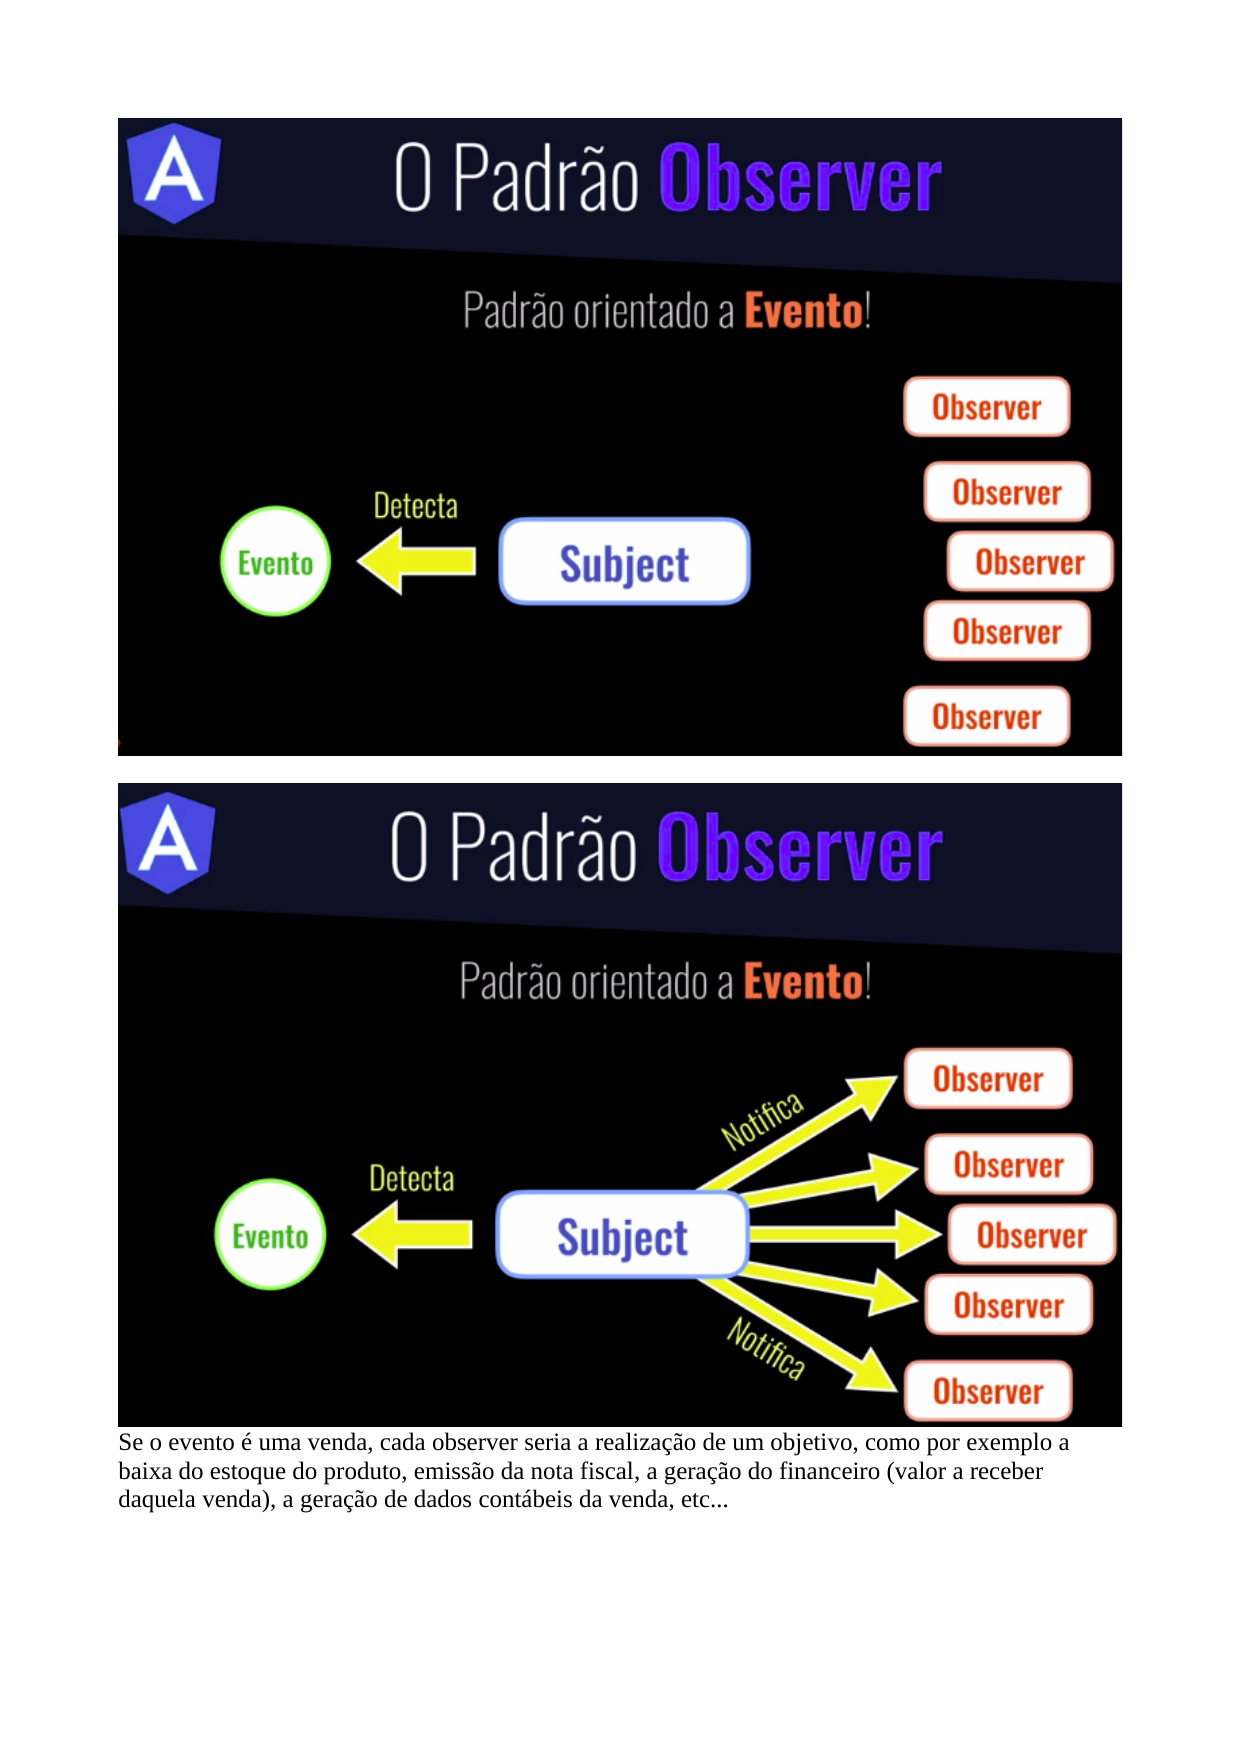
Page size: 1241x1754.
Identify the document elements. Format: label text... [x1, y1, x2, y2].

picture [118, 783, 1123, 1427]
picture [118, 118, 1123, 756]
text Se o evento é uma venda, cada observer seria a realização de um objetivo, como por exemplo a baixa do estoque do produto, emissão da nota fiscal, a geração do financeiro (valor a receber daquela venda), a geração de dados contábeis da venda, etc... [118, 1427, 1122, 1513]
